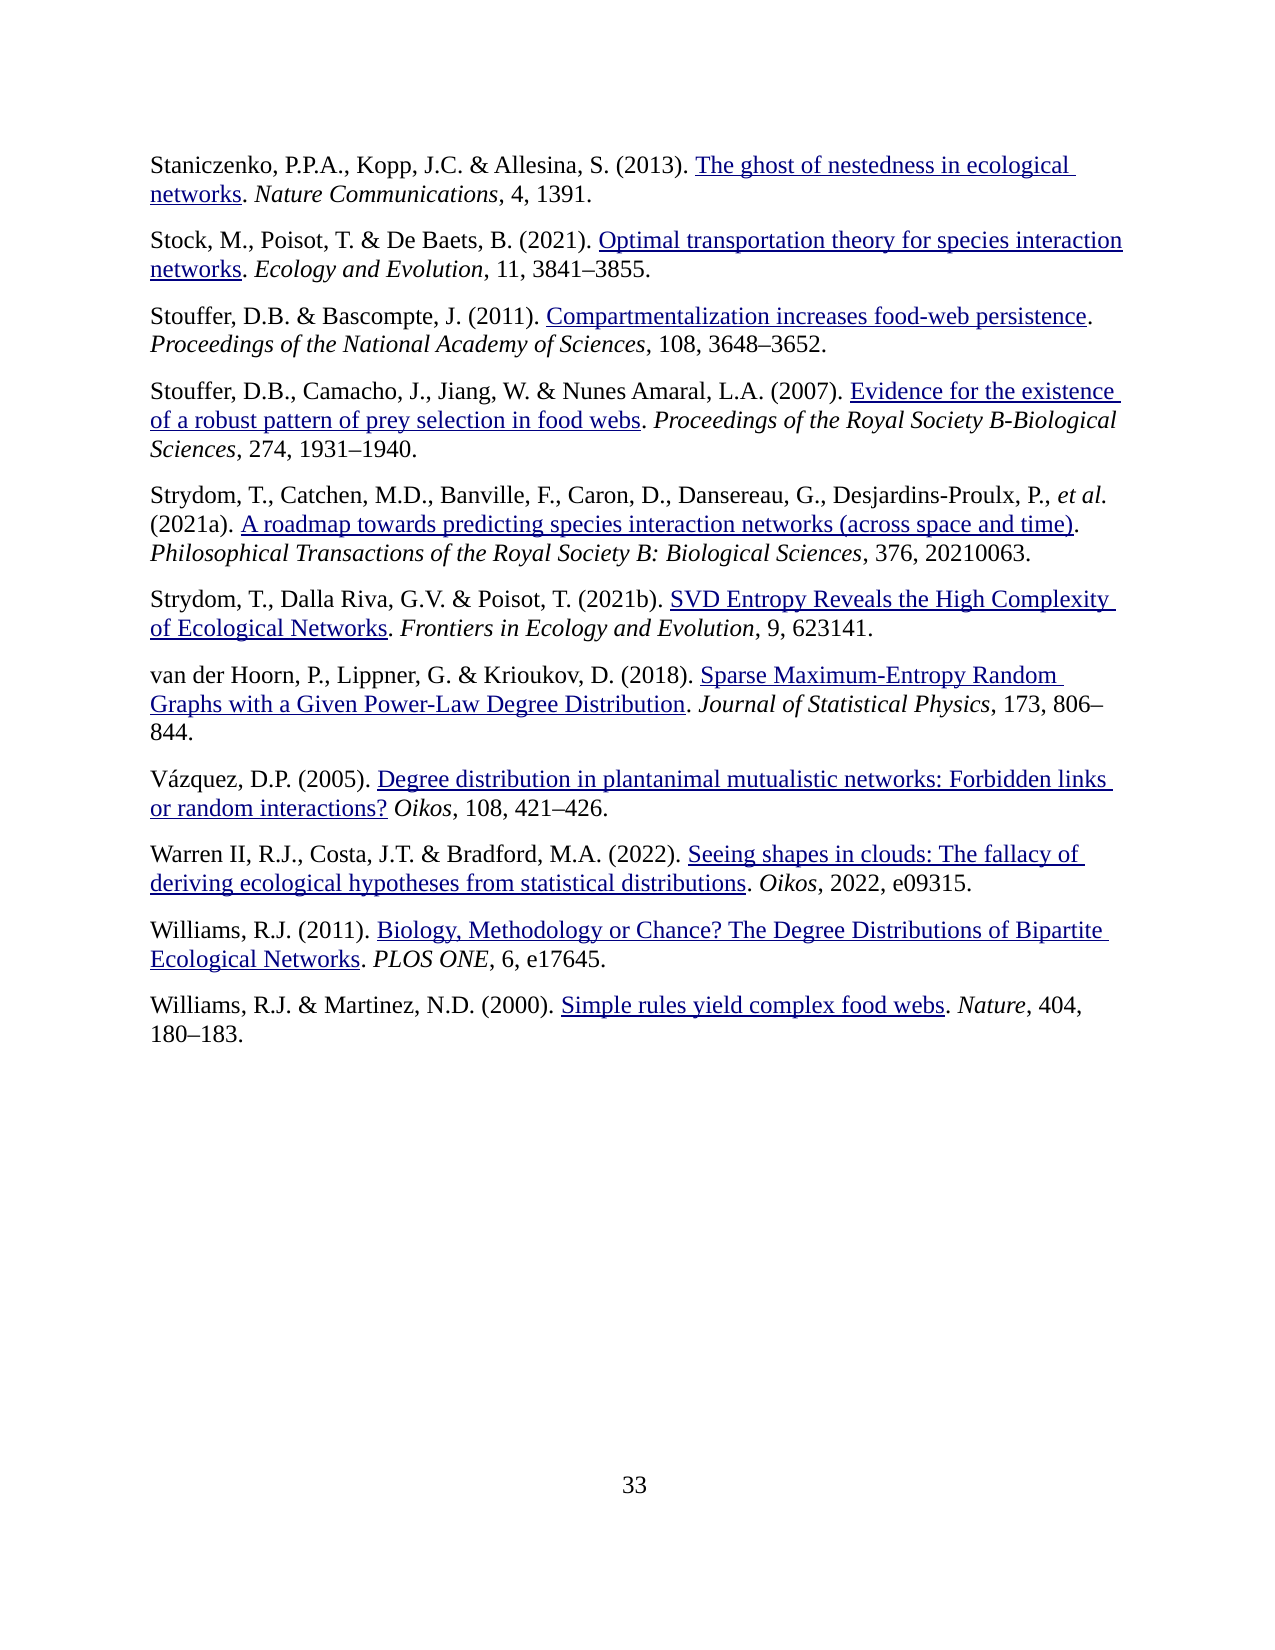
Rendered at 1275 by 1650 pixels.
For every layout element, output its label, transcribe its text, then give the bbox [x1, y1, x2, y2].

text Stouffer, D.B. & Bascompte, J. (2011). Compartmentalization increases food-web persistence. Proceedings of the National Academy of Sciences, 108, 3648–3652. [150, 301, 1125, 358]
text Strydom, T., Catchen, M.D., Banville, F., Caron, D., Dansereau, G., Desjardins-Proulx, P., et al. (2021a). A roadmap towards predicting species interaction networks (across space and time). Philosophical Transactions of the Royal Society B: Biological Sciences, 376, 20210063. [150, 480, 1125, 567]
text Staniczenko, P.P.A., Kopp, J.C. & Allesina, S. (2013). The ghost of nestedness in ecological networks. Nature Communications, 4, 1391. [150, 150, 1125, 207]
text Vázquez, D.P. (2005). Degree distribution in plantanimal mutualistic networks: Forbidden links or random interactions? Oikos, 108, 421–426. [150, 764, 1125, 822]
text Williams, R.J. & Martinez, N.D. (2000). Simple rules yield complex food webs. Nature, 404, 180–183. [150, 990, 1125, 1048]
text Stouffer, D.B., Camacho, J., Jiang, W. & Nunes Amaral, L.A. (2007). Evidence for the existence of a robust pattern of prey selection in food webs. Proceedings of the Royal Society B-Biological Sciences, 274, 1931–1940. [150, 376, 1125, 462]
text van der Hoorn, P., Lippner, G. & Krioukov, D. (2018). Sparse Maximum-Entropy Random Graphs with a Given Power-Law Degree Distribution. Journal of Statistical Physics, 173, 806–844. [150, 660, 1125, 746]
text Stock, M., Poisot, T. & De Baets, B. (2021). Optimal transportation theory for species interaction networks. Ecology and Evolution, 11, 3841–3855. [150, 225, 1125, 283]
text Williams, R.J. (2011). Biology, Methodology or Chance? The Degree Distributions of Bipartite Ecological Networks. PLOS ONE, 6, e17645. [150, 915, 1125, 972]
text Strydom, T., Dalla Riva, G.V. & Poisot, T. (2021b). SVD Entropy Reveals the High Complexity of Ecological Networks. Frontiers in Ecology and Evolution, 9, 623141. [150, 584, 1125, 642]
text Warren II, R.J., Costa, J.T. & Bradford, M.A. (2022). Seeing shapes in clouds: The fallacy of deriving ecological hypotheses from statistical distributions. Oikos, 2022, e09315. [150, 839, 1125, 897]
